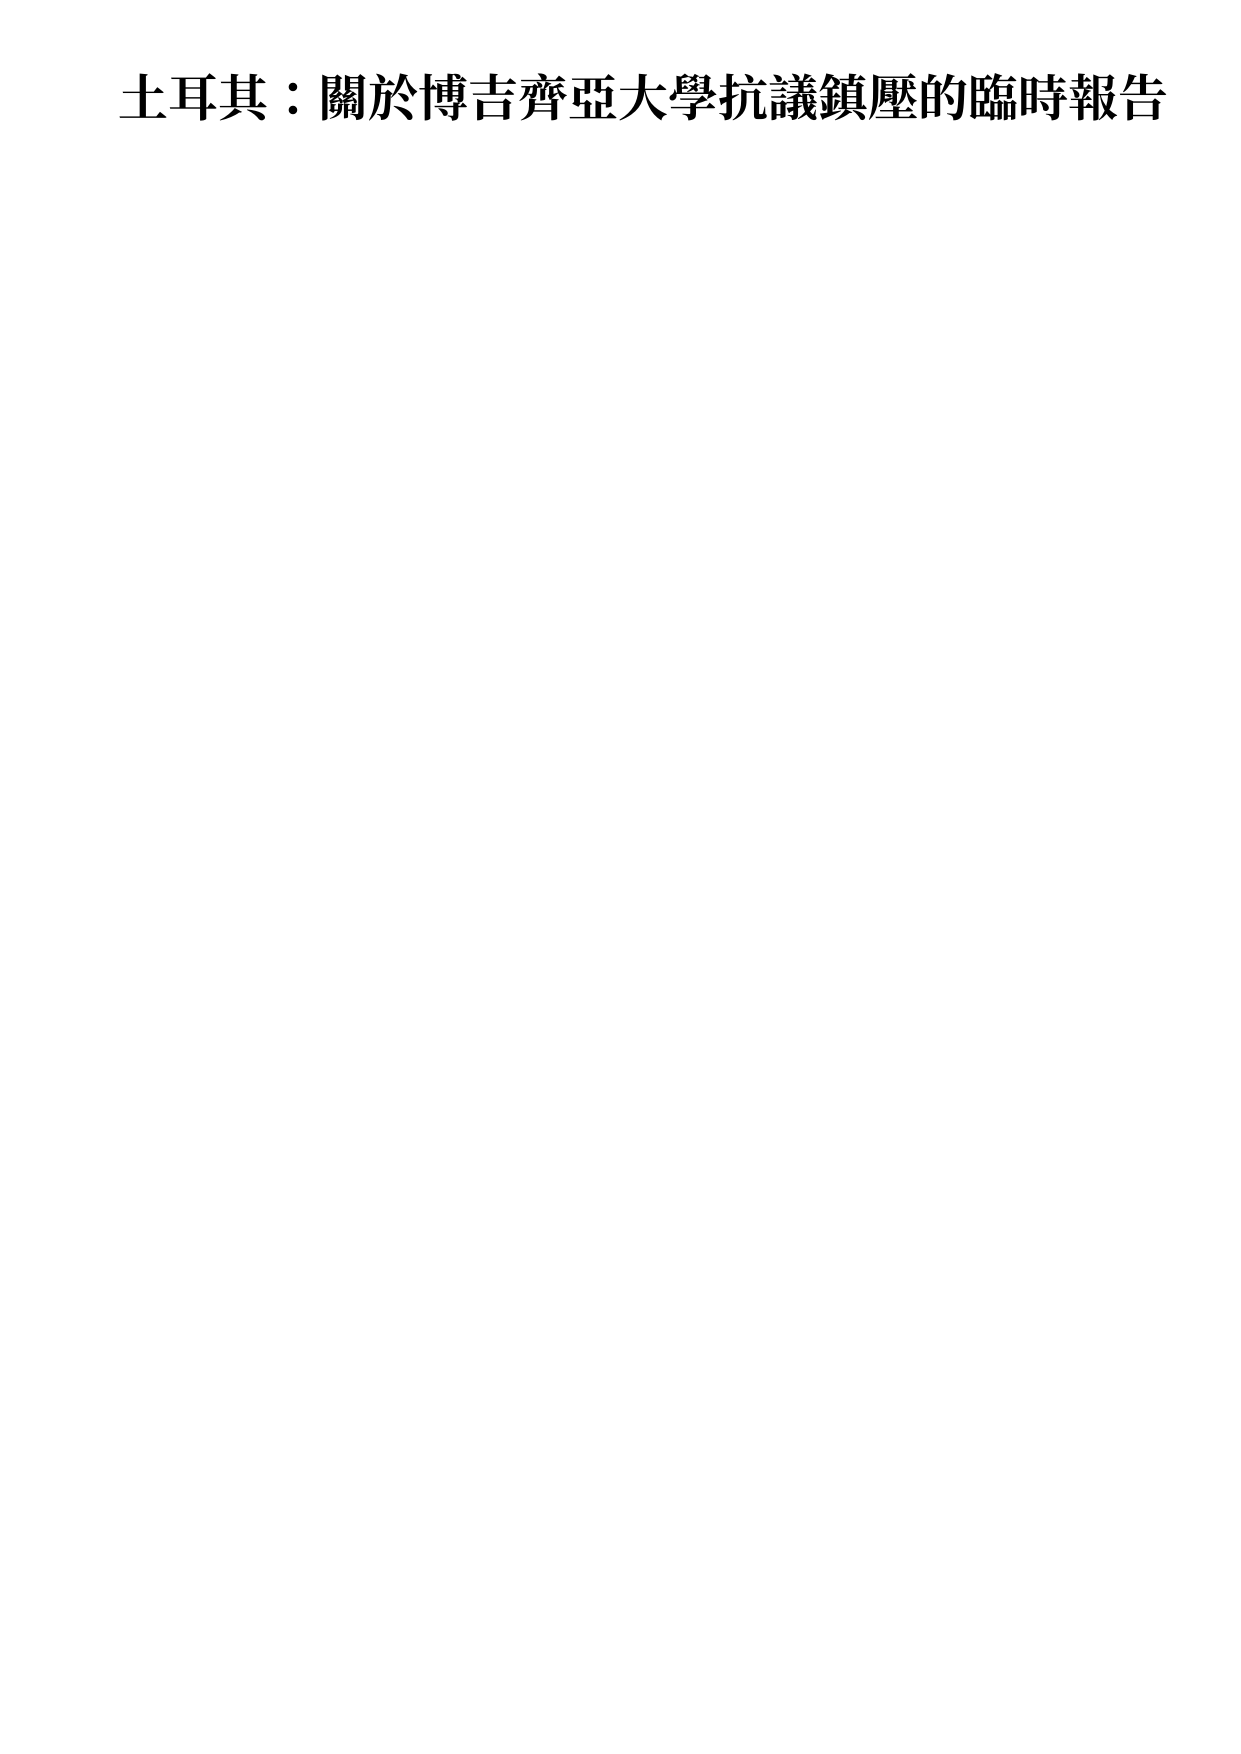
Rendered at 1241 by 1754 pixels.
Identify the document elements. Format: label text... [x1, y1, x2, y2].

subtitle 土耳其：關於博吉齊亞大學抗議鎮壓的臨時報告 [118, 59, 1181, 131]
